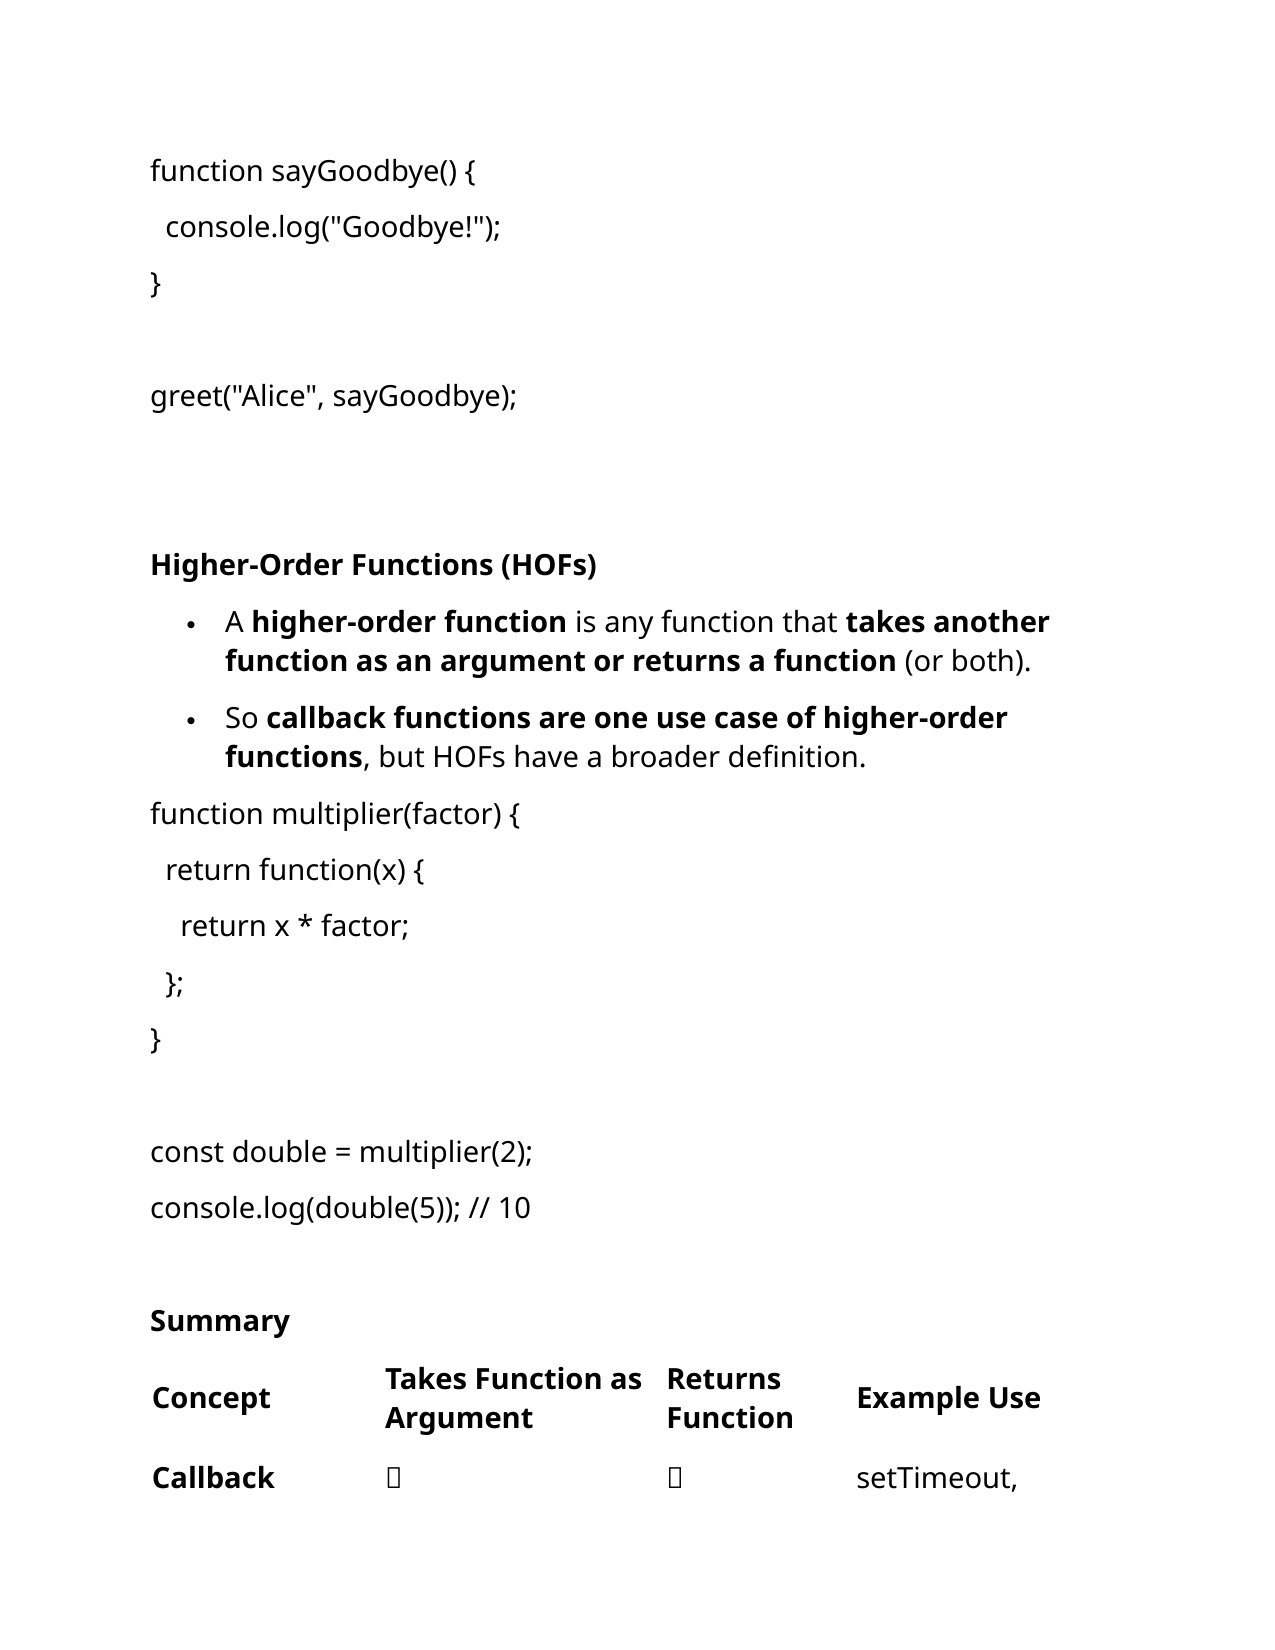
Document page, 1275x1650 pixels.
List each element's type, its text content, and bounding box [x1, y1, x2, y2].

table_cell Callback [150, 1456, 383, 1498]
table_header Returns Function [664, 1356, 854, 1456]
text return x * factor; [150, 906, 1125, 945]
text Higher-Order Functions (HOFs) [150, 544, 1125, 584]
table_cell setTimeout, [855, 1456, 1125, 1498]
text Summary [150, 1300, 1125, 1340]
table_cell ✅ [383, 1456, 664, 1498]
text function multiplier(factor) { [150, 793, 1125, 833]
text } [150, 1018, 1125, 1058]
table_header Concept [150, 1356, 383, 1456]
table_header Example Use [855, 1356, 1125, 1456]
text console.log("Goodbye!"); [150, 206, 1125, 246]
text console.log(double(5)); // 10 [150, 1187, 1125, 1227]
table_header Takes Function as Argument [383, 1356, 664, 1456]
text }; [150, 962, 1125, 1002]
text return function(x) { [150, 849, 1125, 889]
table_cell ❌ [664, 1456, 854, 1498]
text function sayGoodbye() { [150, 150, 1125, 190]
text greet("Alice", sayGoodbye); [150, 375, 1125, 415]
text const double = multiplier(2); [150, 1131, 1125, 1171]
text } [150, 263, 1125, 302]
list So callback functions are one use case of higher-order functions, but HOFs have a broader definition. [187, 697, 1125, 776]
list A higher-order function is any function that takes another function as an argument or returns a function (or both). [187, 601, 1125, 680]
